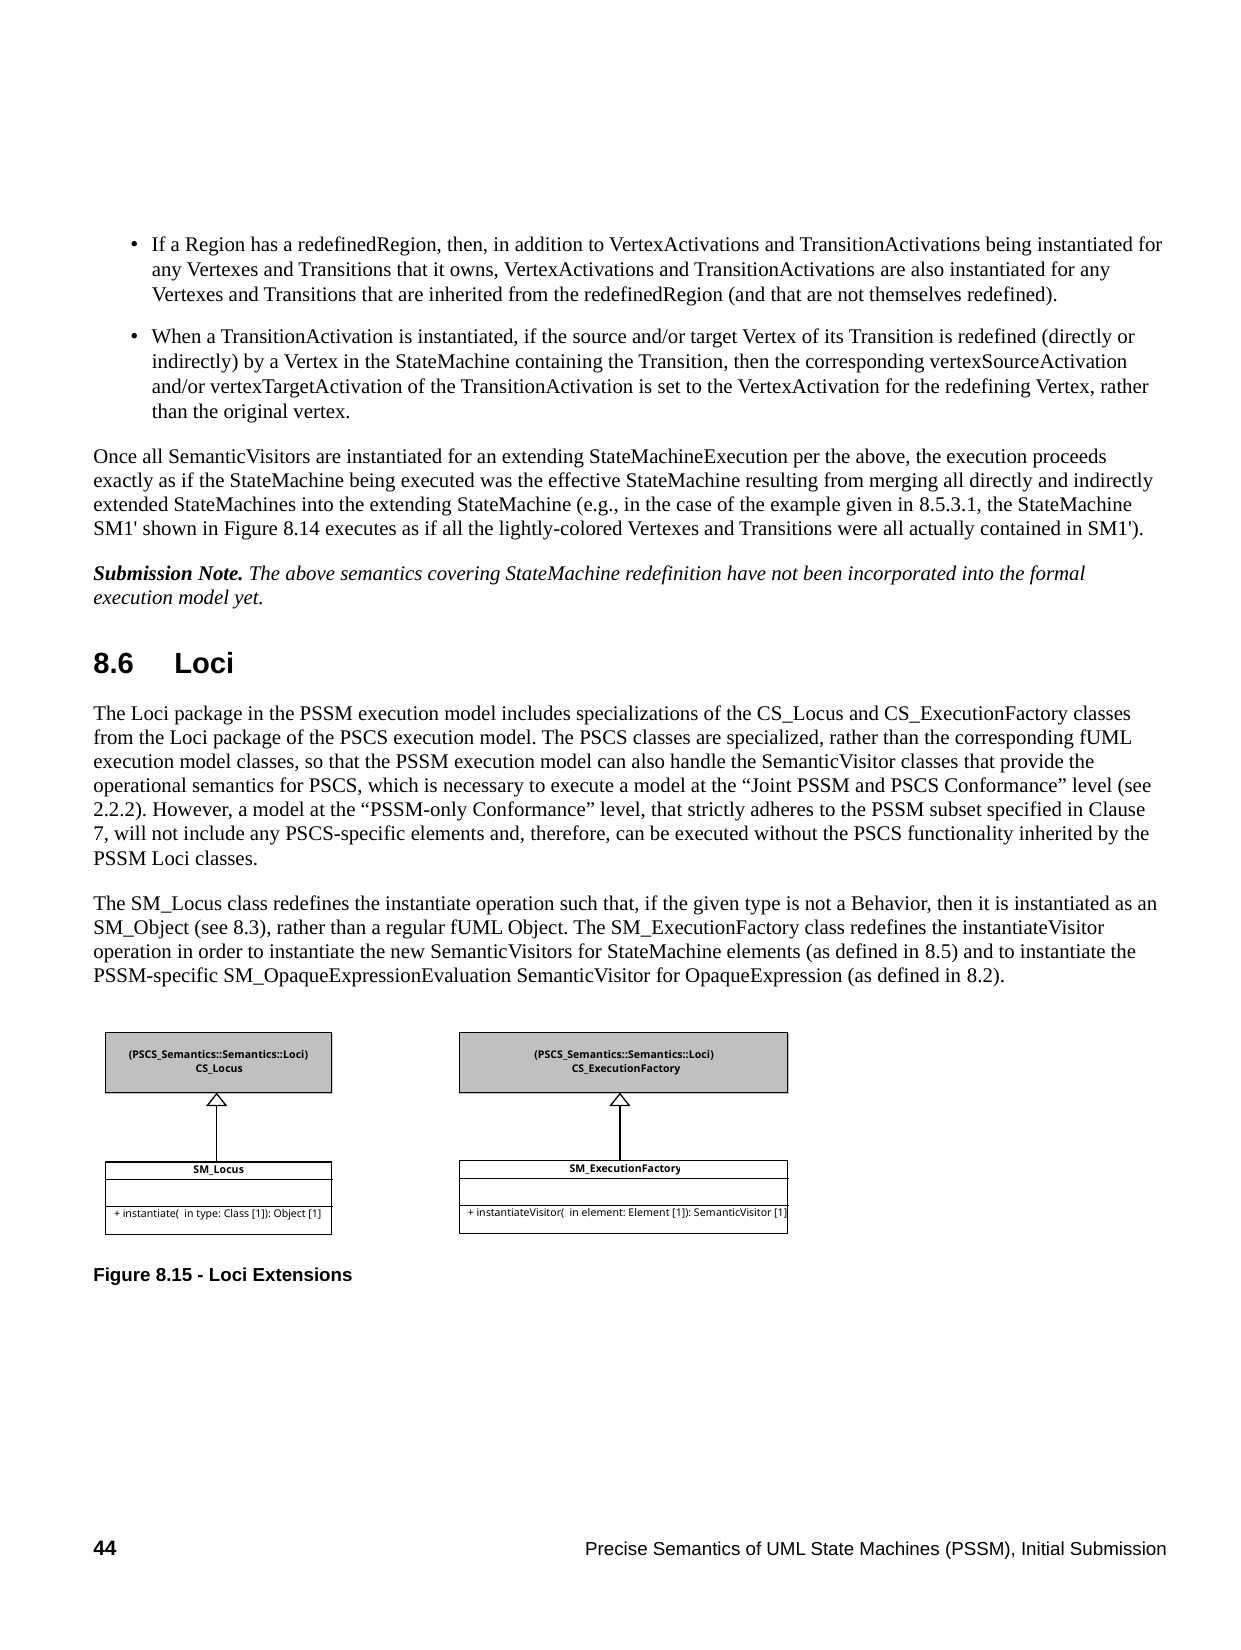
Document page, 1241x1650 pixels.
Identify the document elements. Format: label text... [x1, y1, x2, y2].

list If a Region has a redefinedRegion, then, in addition to VertexActivations and TransitionActivations being instantiated for any Vertexes and Transitions that it owns, VertexActivations and TransitionActivations are also instantiated for any Vertexes and Transitions that are inherited from the redefinedRegion (and that are not themselves redefined). [131, 231, 1164, 306]
text Submission Note. The above semantics covering StateMachine redefinition have not been incorporated into the formal execution model yet. [93, 561, 1164, 609]
list When a TransitionActivation is instantiated, if the source and/or target Vertex of its Transition is redefined (directly or indirectly) by a Vertex in the StateMachine containing the Transition, then the corresponding vertexSourceActivation and/or vertexTargetActivation of the TransitionActivation is set to the VertexActivation for the redefining Vertex, rather than the original vertex. [131, 323, 1164, 423]
text Once all SemanticVisitors are instantiated for an extending StateMachineExecution per the above, the execution proceeds exactly as if the StateMachine being executed was the effective StateMachine resulting from merging all directly and indirectly extended StateMachines into the extending StateMachine (e.g., in the case of the example given in 8.5.3.1, the StateMachine SM1' shown in Figure 8.14 executes as if all the lightly-colored Vertexes and Transitions were all actually contained in SM1'). [93, 444, 1164, 540]
text The SM_Locus class redefines the instantiate operation such that, if the given type is not a Behavior, then it is instantiated as an SM_Object (see 8.3), rather than a regular fUML Object. The SM_ExecutionFactory class redefines the instantiateVisitor operation in order to instantiate the new SemanticVisitors for StateMachine elements (as defined in 8.5) and to instantiate the PSSM-specific SM_OpaqueExpressionEvaluation SemanticVisitor for OpaqueExpression (as defined in 8.2). [93, 891, 1164, 987]
subtitle Loci [93, 644, 1164, 680]
text Figure 8.15 - Loci Extensions [93, 1264, 903, 1286]
text The Loci package in the PSSM execution model includes specializations of the CS_Locus and CS_ExecutionFactory classes from the Loci package of the PSCS execution model. The PSCS classes are specialized, rather than the corresponding fUML execution model classes, so that the PSSM execution model can also handle the SemanticVisitor classes that provide the operational semantics for PSCS, which is necessary to execute a model at the “Joint PSSM and PSCS Conformance” level (see 2.2.2). However, a model at the “PSSM-only Conformance” level, that strictly adheres to the PSSM subset specified in Clause 7, will not include any PSCS-specific elements and, therefore, can be executed without the PSCS functionality inherited by the PSSM Loci classes. [93, 701, 1164, 869]
